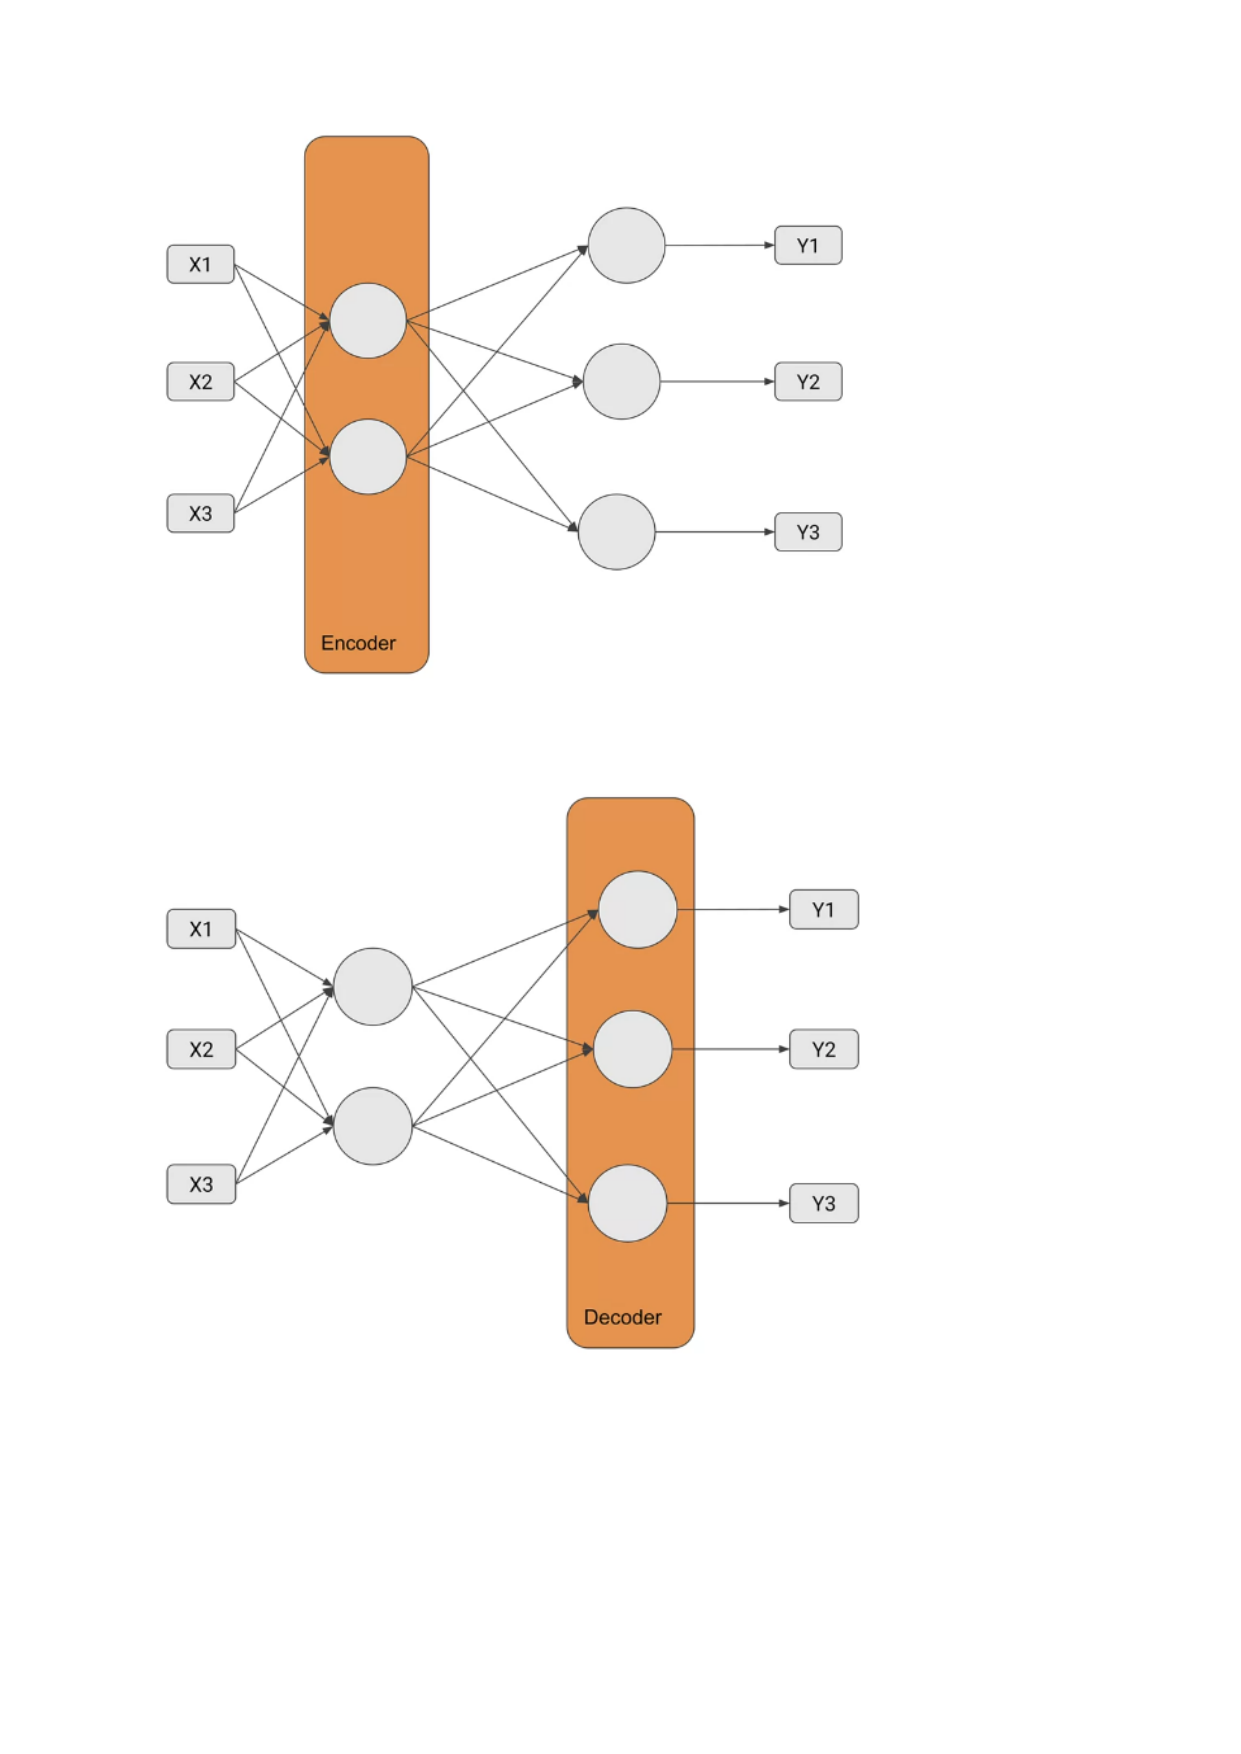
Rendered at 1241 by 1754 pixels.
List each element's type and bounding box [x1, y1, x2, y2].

picture [118, 779, 1123, 1360]
picture [118, 118, 1123, 681]
